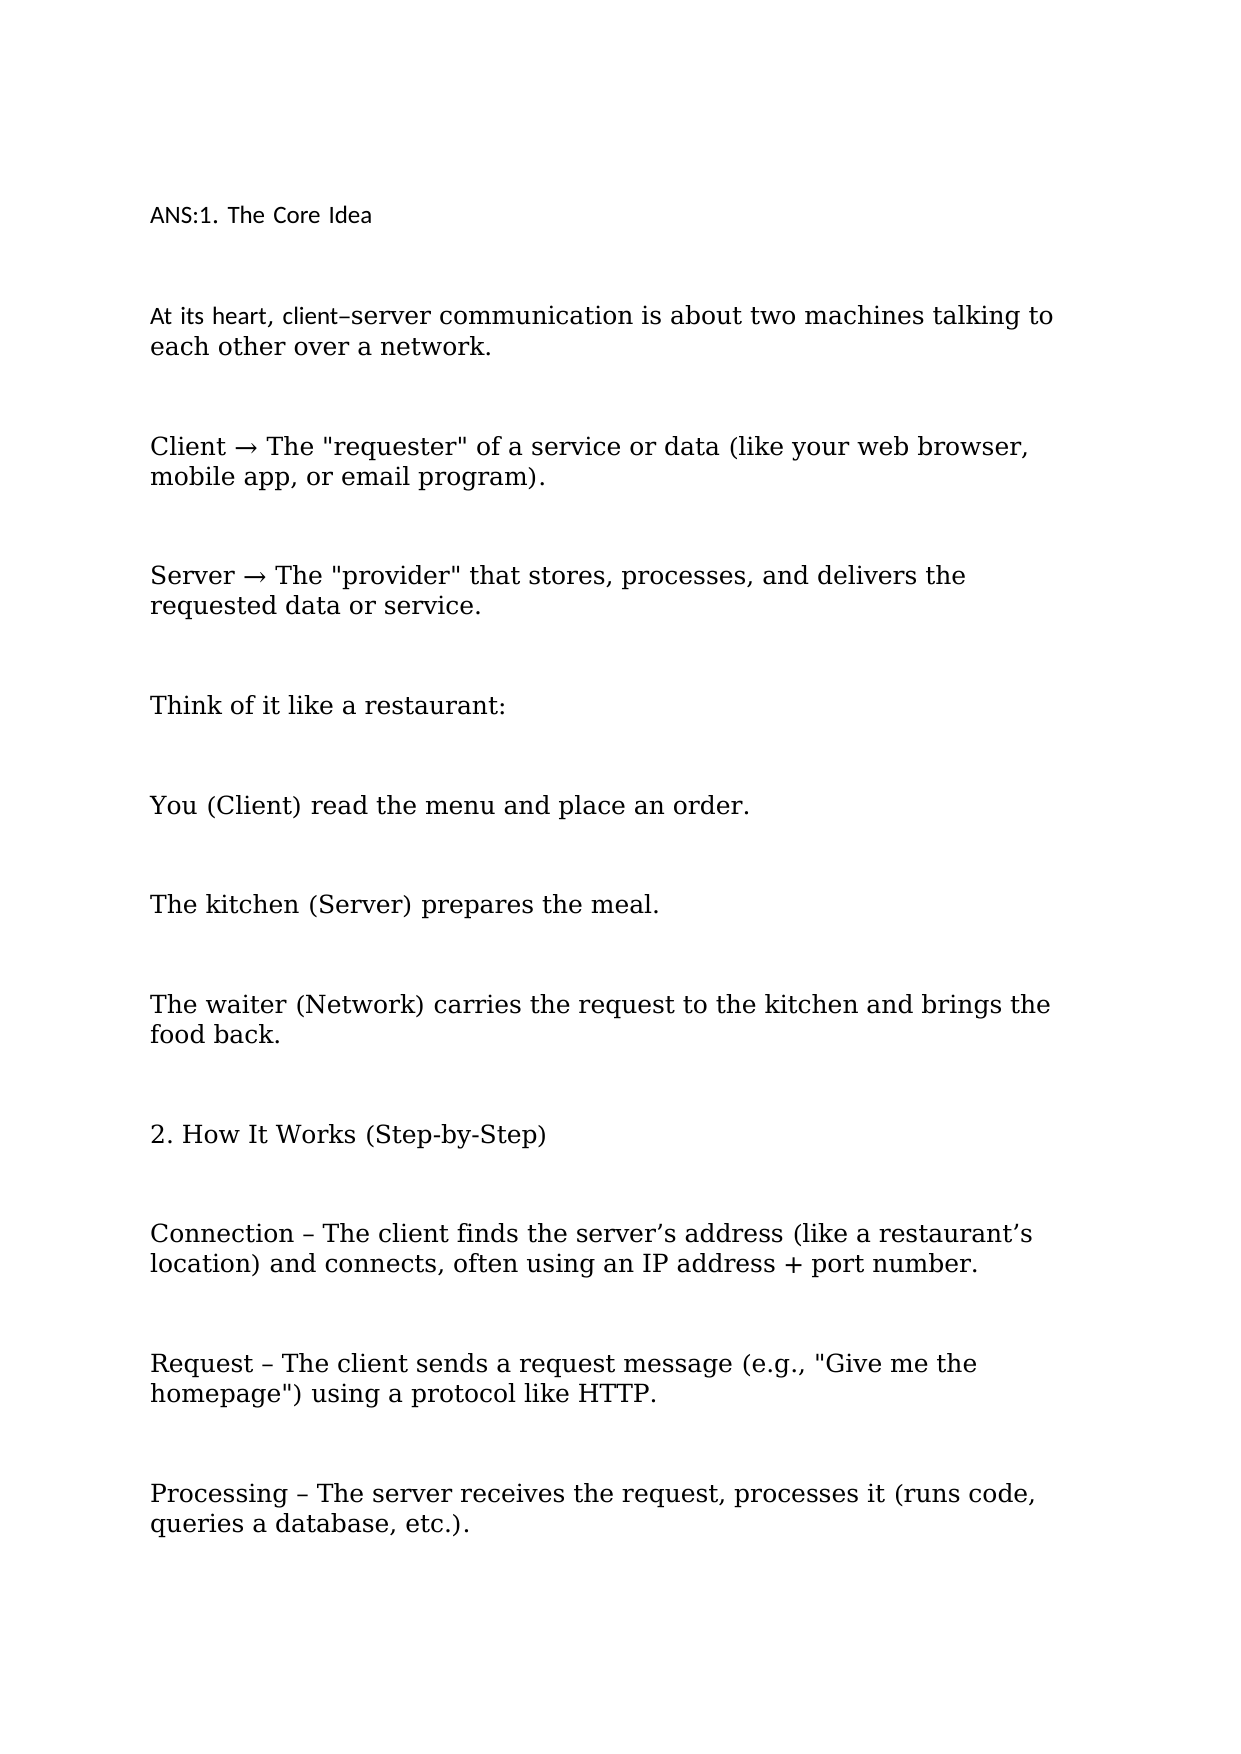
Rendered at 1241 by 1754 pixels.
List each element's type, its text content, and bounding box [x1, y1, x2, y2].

text The waiter (Network) carries the request to the kitchen and brings the food back. [150, 989, 1090, 1049]
text Connection – The client finds the server’s address (like a restaurant’s location) and connects, often using an IP address + port number. [150, 1218, 1090, 1278]
text The kitchen (Server) prepares the meal. [150, 889, 1090, 919]
text Processing – The server receives the request, processes it (runs code, queries a database, etc.). [150, 1477, 1090, 1537]
text At its heart, client–server communication is about two machines talking to each other over a network. [150, 299, 1090, 361]
text You (Client) read the menu and place an order. [150, 789, 1090, 819]
text Request – The client sends a request message (e.g., "Give me the homepage") using a protocol like HTTP. [150, 1348, 1090, 1408]
text 2. How It Works (Step-by-Step) [150, 1118, 1090, 1148]
text Server → The "provider" that stores, processes, and delivers the requested data or service. [150, 560, 1090, 620]
text Think of it like a restaurant: [150, 690, 1090, 720]
text Client → The "requester" of a service or data (like your web browser, mobile app, or email program). [150, 430, 1090, 490]
text ANS:1. The Core Idea [150, 199, 1090, 230]
